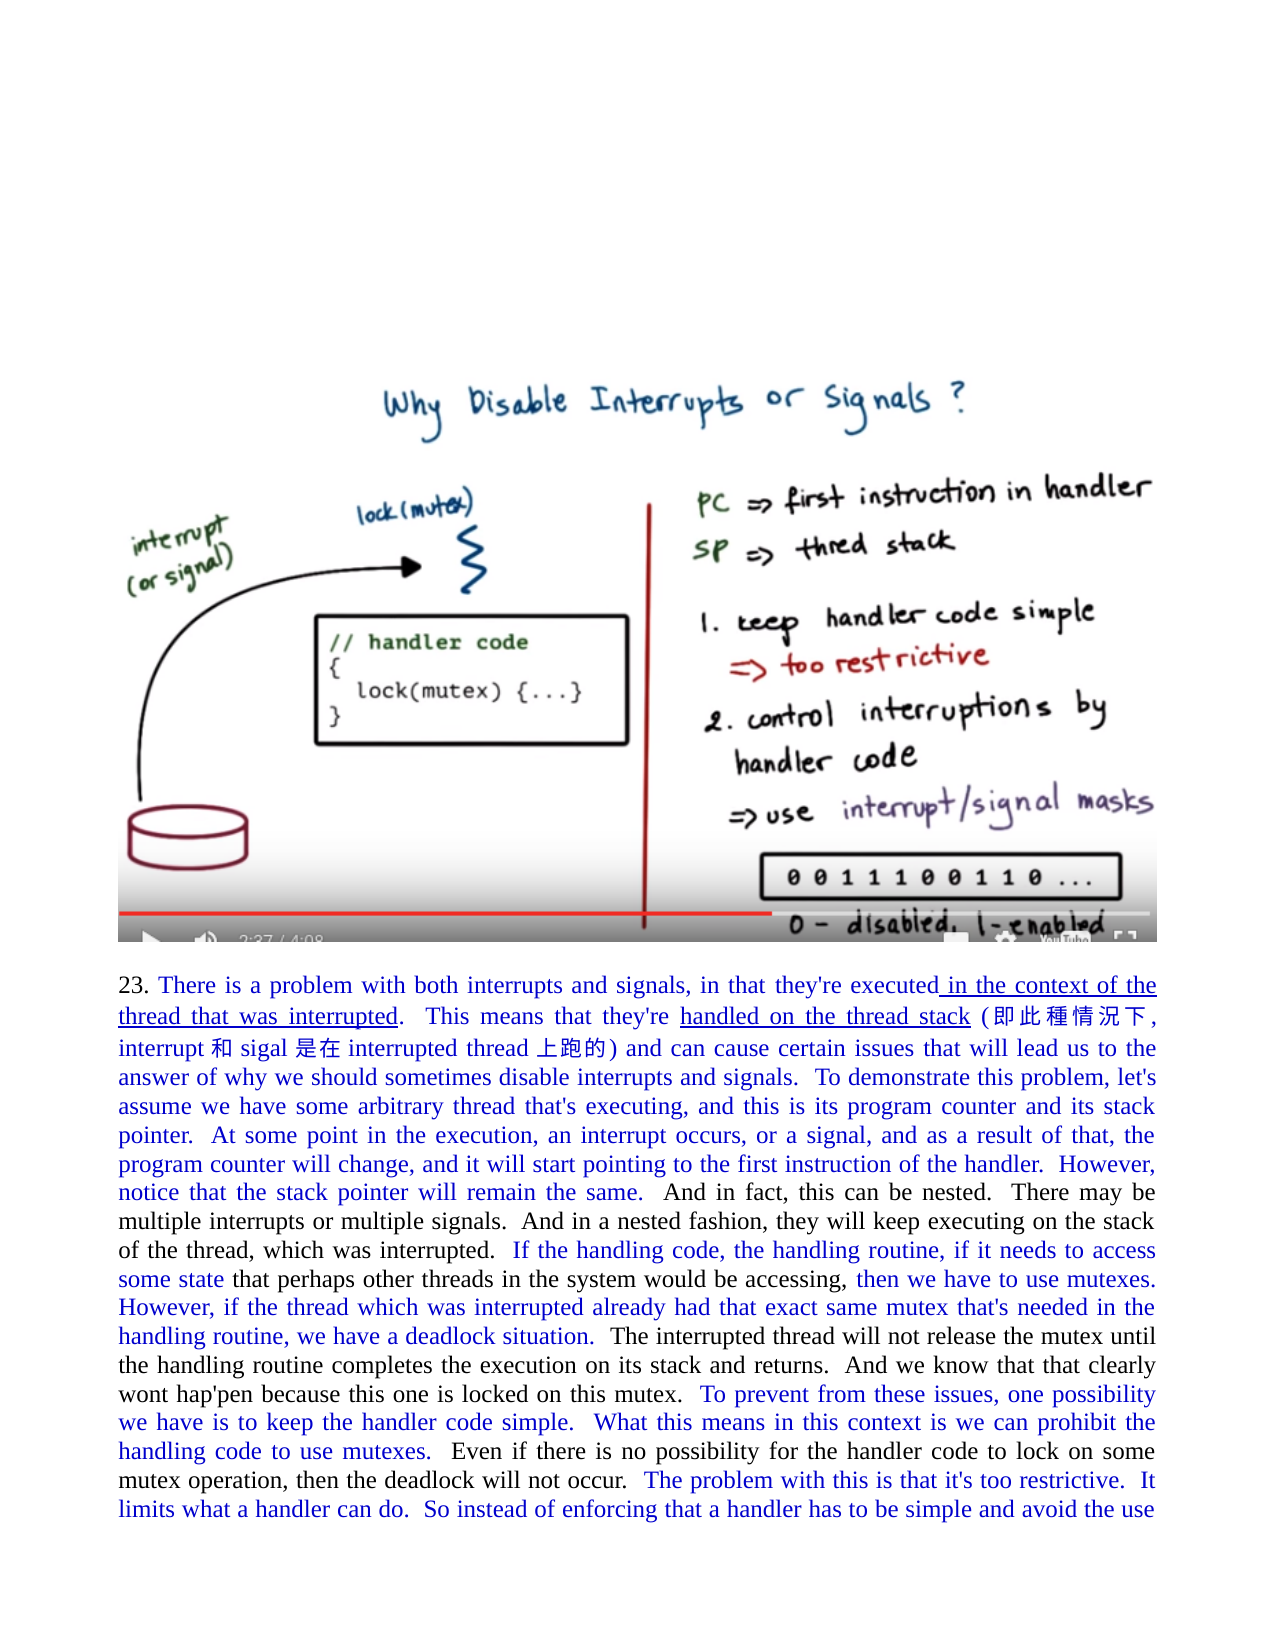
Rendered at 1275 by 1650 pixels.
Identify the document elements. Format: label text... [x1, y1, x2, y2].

text 23. There is a problem with both interrupts and signals, in that they're executed in the context of the thread that was interrupted. This means that they're handled on the thread stack (即此種情況下, interrupt和sigal是在interrupted thread上跑的) and can cause certain issues that will lead us to the answer of why we should sometimes disable interrupts and signals. To demonstrate this problem, let's assume we have some arbitrary thread that's executing, and this is its program counter and its stack pointer. At some point in the execution, an interrupt occurs, or a signal, and as a result of that, the program counter will change, and it will start pointing to the first instruction of the handler. However, notice that the stack pointer will remain the same. And in fact, this can be nested. There may be multiple interrupts or multiple signals. And in a nested fashion, they will keep executing on the stack of the thread, which was interrupted. If the handling code, the handling routine, if it needs to access some state that perhaps other threads in the system would be accessing, then we have to use mutexes. However, if the thread which was interrupted already had that exact same mutex that's needed in the handling routine, we have a deadlock situation. The interrupted thread will not release the mutex until the handling routine completes the execution on its stack and returns. And we know that that clearly wont hap'pen because this one is locked on this mutex. To prevent from these issues, one possibility we have is to keep the handler code simple. What this means in this context is we can prohibit the handling code to use mutexes. Even if there is no possibility for the handler code to lock on some mutex operation, then the deadlock will not occur. The problem with this is that it's too restrictive. It limits what a handler can do. So instead of enforcing that a handler has to be simple and avoid the use [118, 970, 1157, 1522]
picture [118, 376, 1157, 942]
